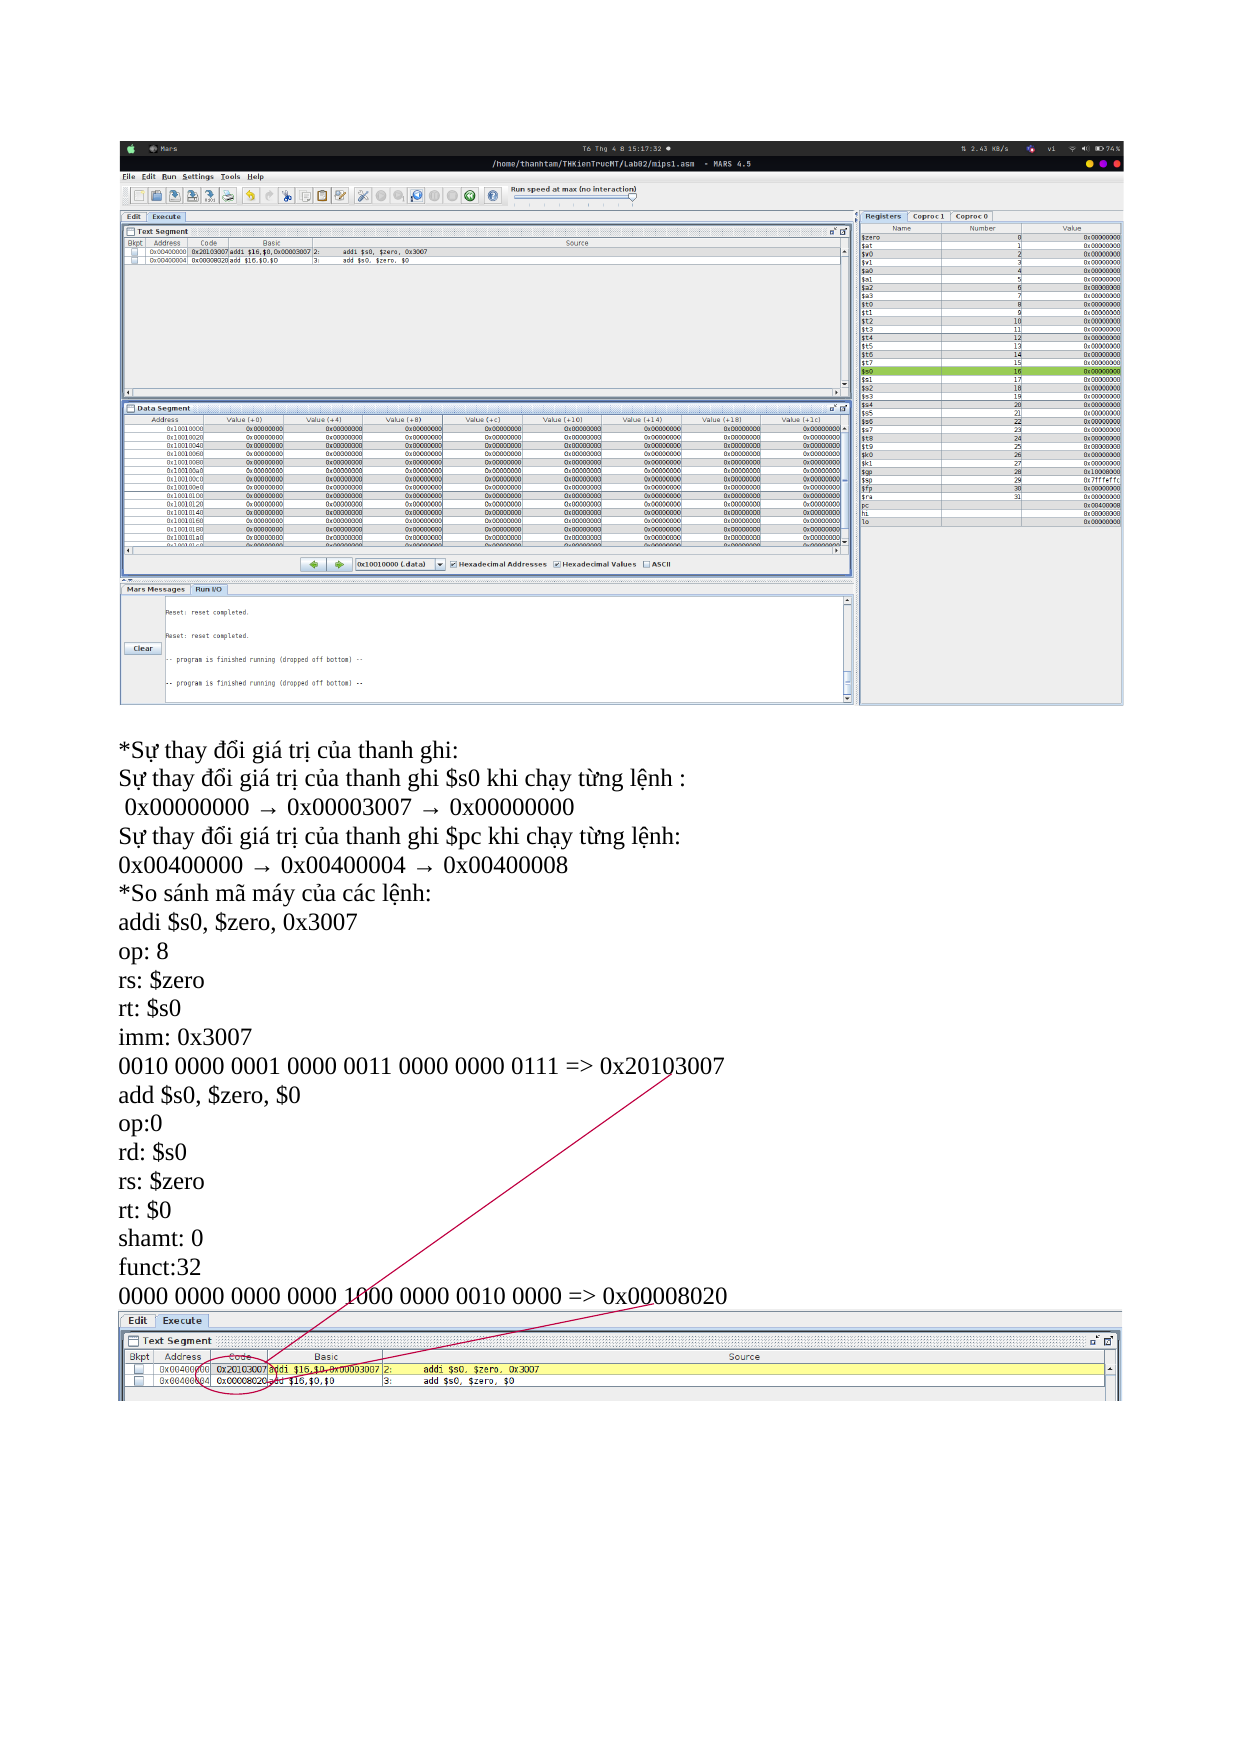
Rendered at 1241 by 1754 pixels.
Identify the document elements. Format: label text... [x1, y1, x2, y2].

text *So sánh mã máy của các lệnh: [118, 878, 1122, 907]
picture [119, 141, 1124, 706]
text [424, 1223, 1122, 1252]
picture [269, 1309, 620, 1379]
text [504, 1166, 1122, 1195]
text [383, 1252, 1122, 1281]
text Sự thay đổi giá trị của thanh ghi $s0 khi chạy từng lệnh : [118, 763, 1122, 792]
text 0x00400000 → 0x00400004 → 0x00400008 [118, 850, 1122, 878]
text rt: $0 [118, 1195, 498, 1223]
text *Sự thay đổi giá trị của thanh ghi: [118, 735, 1122, 763]
picture [118, 1309, 1123, 1401]
text [626, 1080, 1122, 1108]
text shamt: 0 [118, 1223, 459, 1252]
text op:0 [118, 1108, 621, 1137]
text rt: $s0 [118, 993, 1122, 1022]
text rs: $zero [118, 1166, 539, 1195]
text 0000 0000 0000 0000 1000 0000 0010 0000 => 0x00008020 [118, 1281, 377, 1309]
text [586, 1108, 1122, 1137]
text 0x00000000 → 0x00003007 → 0x00000000 [118, 792, 1122, 821]
text add $s0, $zero, $0 [118, 1080, 660, 1108]
text Sự thay đổi giá trị của thanh ghi $pc khi chạy từng lệnh: [118, 821, 1122, 850]
picture [197, 1357, 275, 1393]
text addi $s0, $zero, 0x3007 [118, 907, 1122, 936]
text 0010 0000 0001 0000 0011 0000 0000 0111 => 0x20103007 [118, 1051, 1122, 1080]
text 0000 0000 0000 0000 1000 0000 0010 0000 => 0x00008020 [343, 1281, 1122, 1309]
text [545, 1137, 1122, 1166]
text funct:32 [118, 1252, 418, 1281]
text [464, 1195, 1122, 1223]
text rs: $zero [118, 965, 1122, 993]
text rd: $s0 [118, 1137, 580, 1166]
text op: 8 [118, 936, 1122, 965]
text imm: 0x3007 [118, 1022, 1122, 1051]
